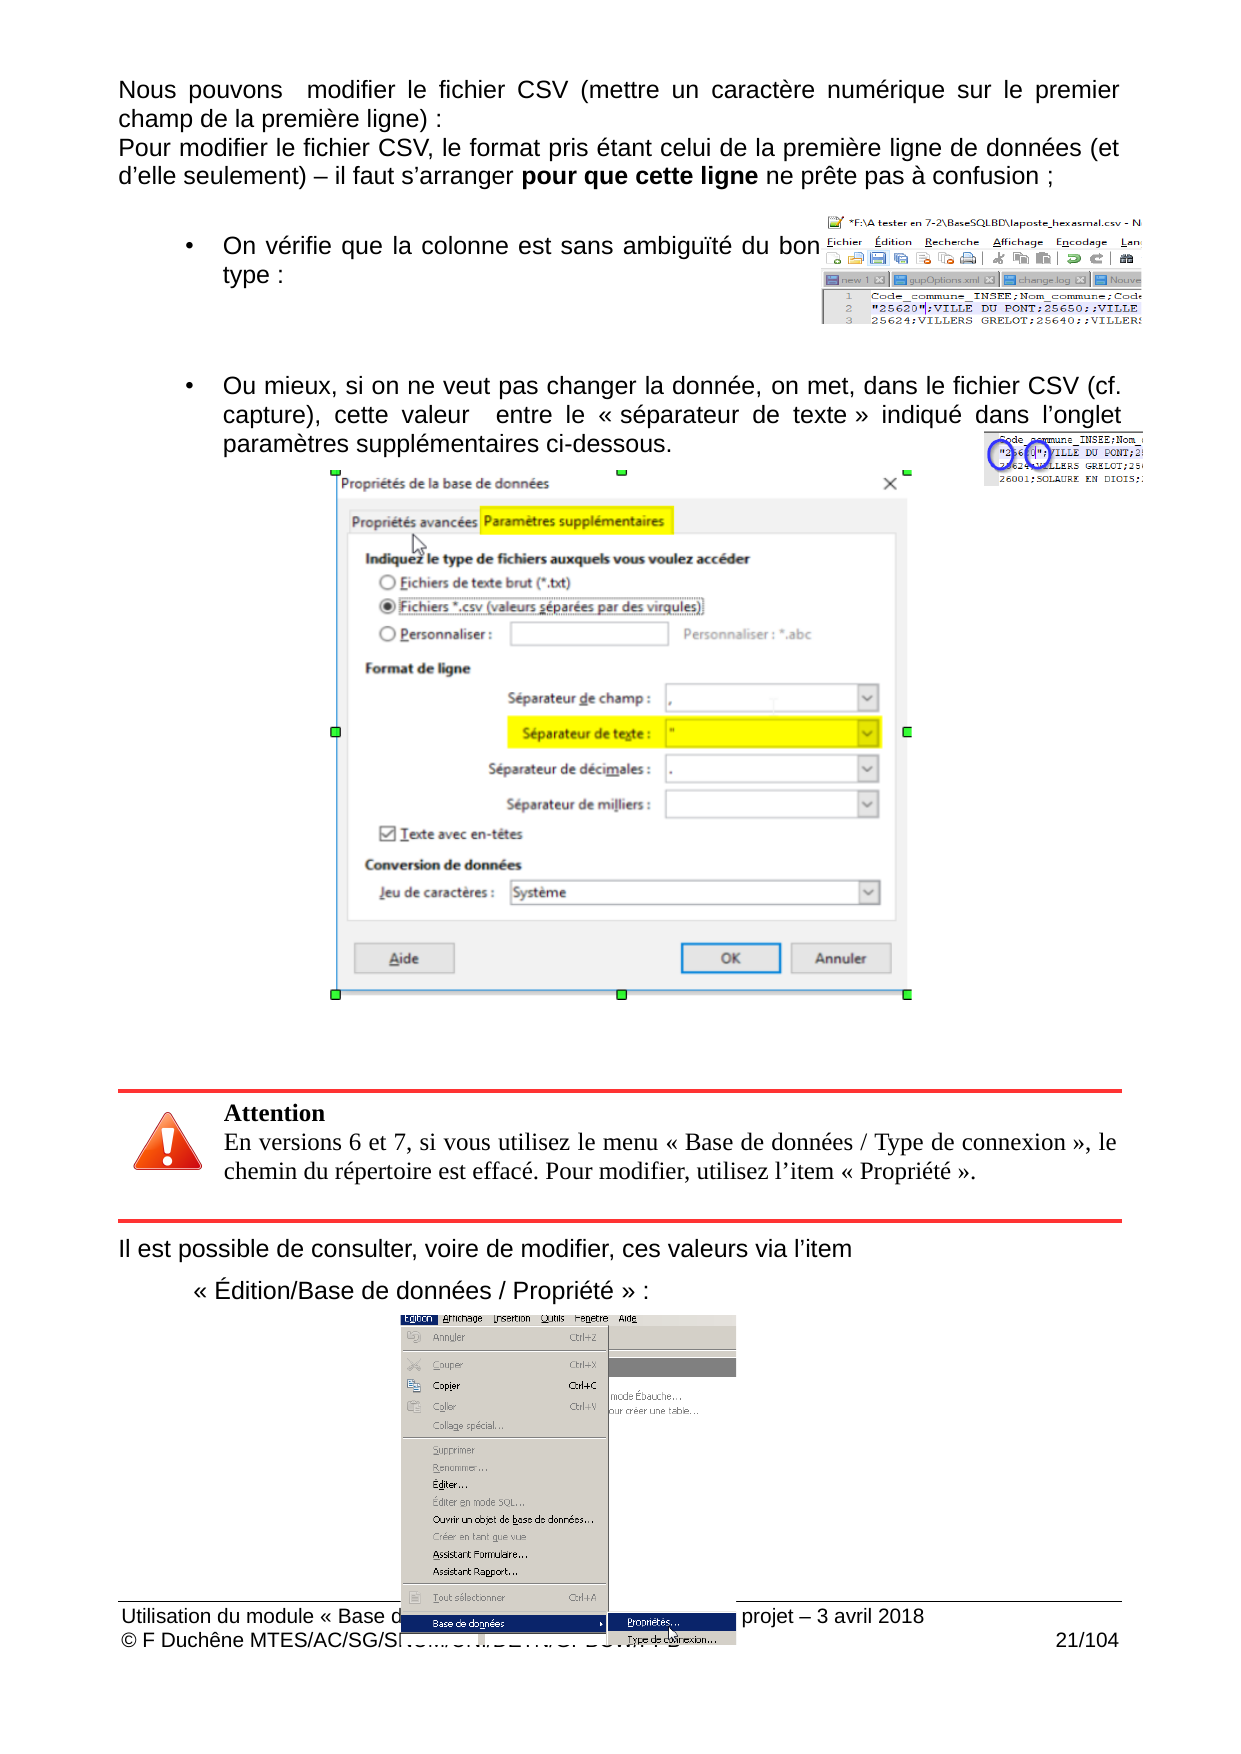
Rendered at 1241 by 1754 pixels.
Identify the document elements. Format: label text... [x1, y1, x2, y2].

text Nous pouvons modifier le fichier CSV (mettre un caractère numérique sur le premier champ de la première ligne) : [118, 75, 1122, 132]
text Pour modifier le fichier CSV, le format pris étant celui de la première ligne de données (et d’elle seulement) – il faut s’arranger pour que cette ligne ne prête pas à confusion ; [118, 132, 1122, 190]
list On vérifie que la colonne est sans ambiguïté du bon type : [185, 231, 821, 289]
text Il est possible de consulter, voire de modifier, ces valeurs via l’item [118, 1234, 1122, 1263]
table_header [118, 1093, 218, 1219]
text « Édition/Base de données / Propriété » : [118, 1276, 1122, 1304]
picture [328, 470, 912, 1000]
picture [984, 431, 1143, 486]
picture [821, 213, 1142, 324]
table_header Attention En versions 6 et 7, si vous utilisez le menu « Base de données / Type de connexion », le chemin du répertoire est effacé. Pour modifier, utilisez l’item « Propriété ». [218, 1093, 1122, 1219]
picture [400, 1315, 737, 1645]
picture [123, 1098, 213, 1187]
list Ou mieux, si on ne veut pas changer la donnée, on met, dans le fichier CSV (cf. capture), cette valeur entre le « séparateur de texte » indiqué dans l’onglet paramètres supplémentaires ci-dessous. [185, 371, 1122, 458]
